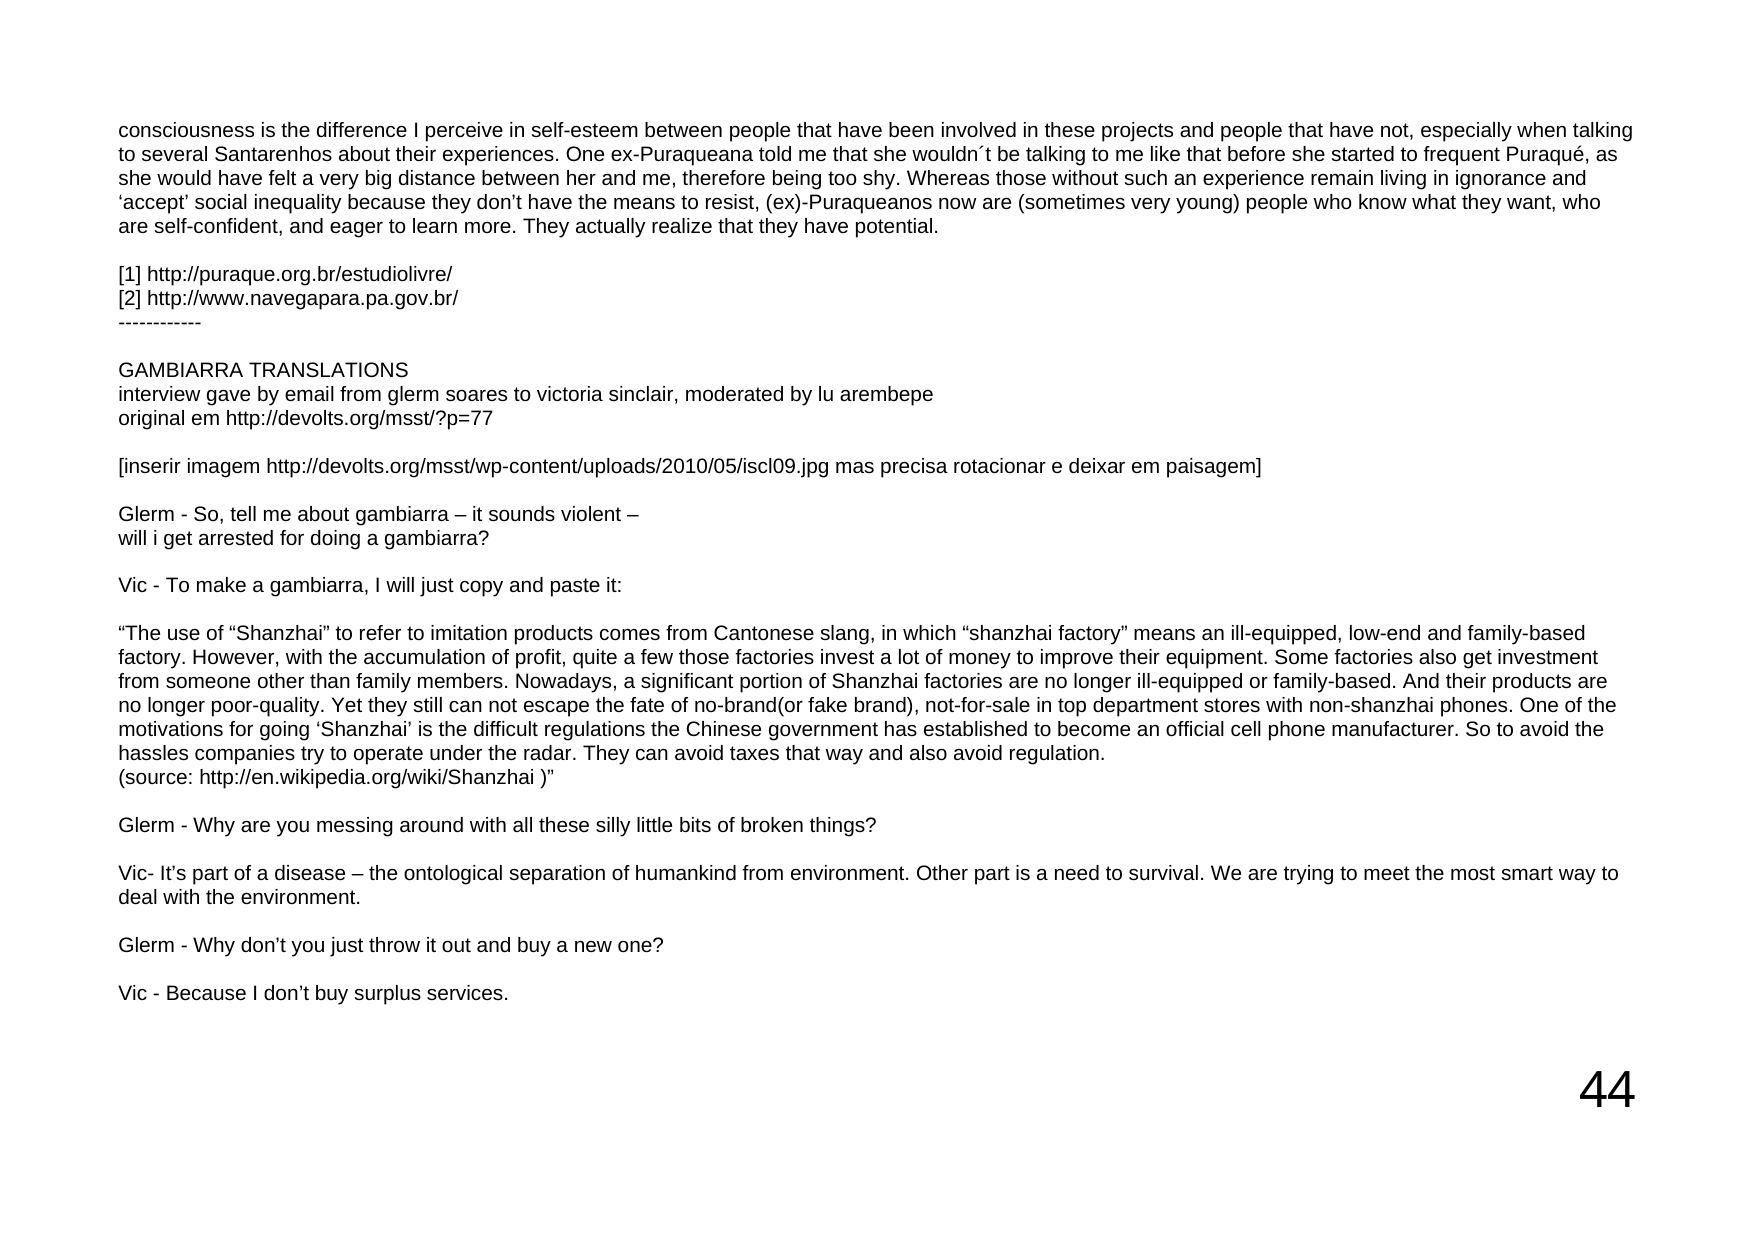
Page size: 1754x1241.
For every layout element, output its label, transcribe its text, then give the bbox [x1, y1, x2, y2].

text “The use of “Shanzhai” to refer to imitation products comes from Cantonese slang, in which “shanzhai factory” means an ill-equipped, low-end and family-based factory. However, with the accumulation of profit, quite a few those factories invest a lot of money to improve their equipment. Some factories also get investment from someone other than family members. Nowadays, a significant portion of Shanzhai factories are no longer ill-equipped or family-based. And their products are no longer poor-quality. Yet they still can not escape the fate of no-brand(or fake brand), not-for-sale in top department stores with non-shanzhai phones. One of the motivations for going ‘Shanzhai’ is the difficult regulations the Chinese government has established to become an official cell phone manufacturer. So to avoid the hassles companies try to operate under the radar. They can avoid taxes that way and also avoid regulation. [118, 621, 1636, 765]
text [2] http://www.navegapara.pa.gov.br/ [118, 286, 1636, 310]
text original em http://devolts.org/msst/?p=77 [118, 406, 1636, 429]
text Vic - Because I don’t buy surplus services. [118, 981, 1636, 1004]
text Glerm - So, tell me about gambiarra – it sounds violent – [118, 501, 1636, 525]
text interview gave by email from glerm soares to victoria sinclair, moderated by lu arembepe [118, 382, 1636, 406]
text consciousness is the difference I perceive in self-esteem between people that have been involved in these projects and people that have not, especially when talking to several Santarenhos about their experiences. One ex-Puraqueana told me that she wouldn´t be talking to me like that before she started to frequent Puraqué, as she would have felt a very big distance between her and me, therefore being too shy. Whereas those without such an experience remain living in ignorance and ‘accept’ social inequality because they don’t have the means to resist, (ex)-Puraqueanos now are (sometimes very young) people who know what they want, who are self-confident, and eager to learn more. They actually realize that they have potential. [118, 118, 1636, 238]
text [1] http://puraque.org.br/estudiolivre/ [118, 262, 1636, 286]
text Vic- It’s part of a disease – the ontological separation of humankind from environment. Other part is a need to survival. We are trying to meet the most smart way to deal with the environment. [118, 861, 1636, 909]
text (source: http://en.wikipedia.org/wiki/Shanzhai )” [118, 765, 1636, 789]
text Glerm - Why don’t you just throw it out and buy a new one? [118, 933, 1636, 957]
text Glerm - Why are you messing around with all these silly little bits of broken things? [118, 813, 1636, 837]
text GAMBIARRA TRANSLATIONS [118, 358, 1636, 382]
text Vic - To make a gambiarra, I will just copy and paste it: [118, 573, 1636, 597]
text [inserir imagem http://devolts.org/msst/wp-content/uploads/2010/05/iscl09.jpg mas precisa rotacionar e deixar em paisagem] [118, 453, 1636, 477]
text ------------ [118, 310, 1636, 334]
text will i get arrested for doing a gambiarra? [118, 525, 1636, 549]
